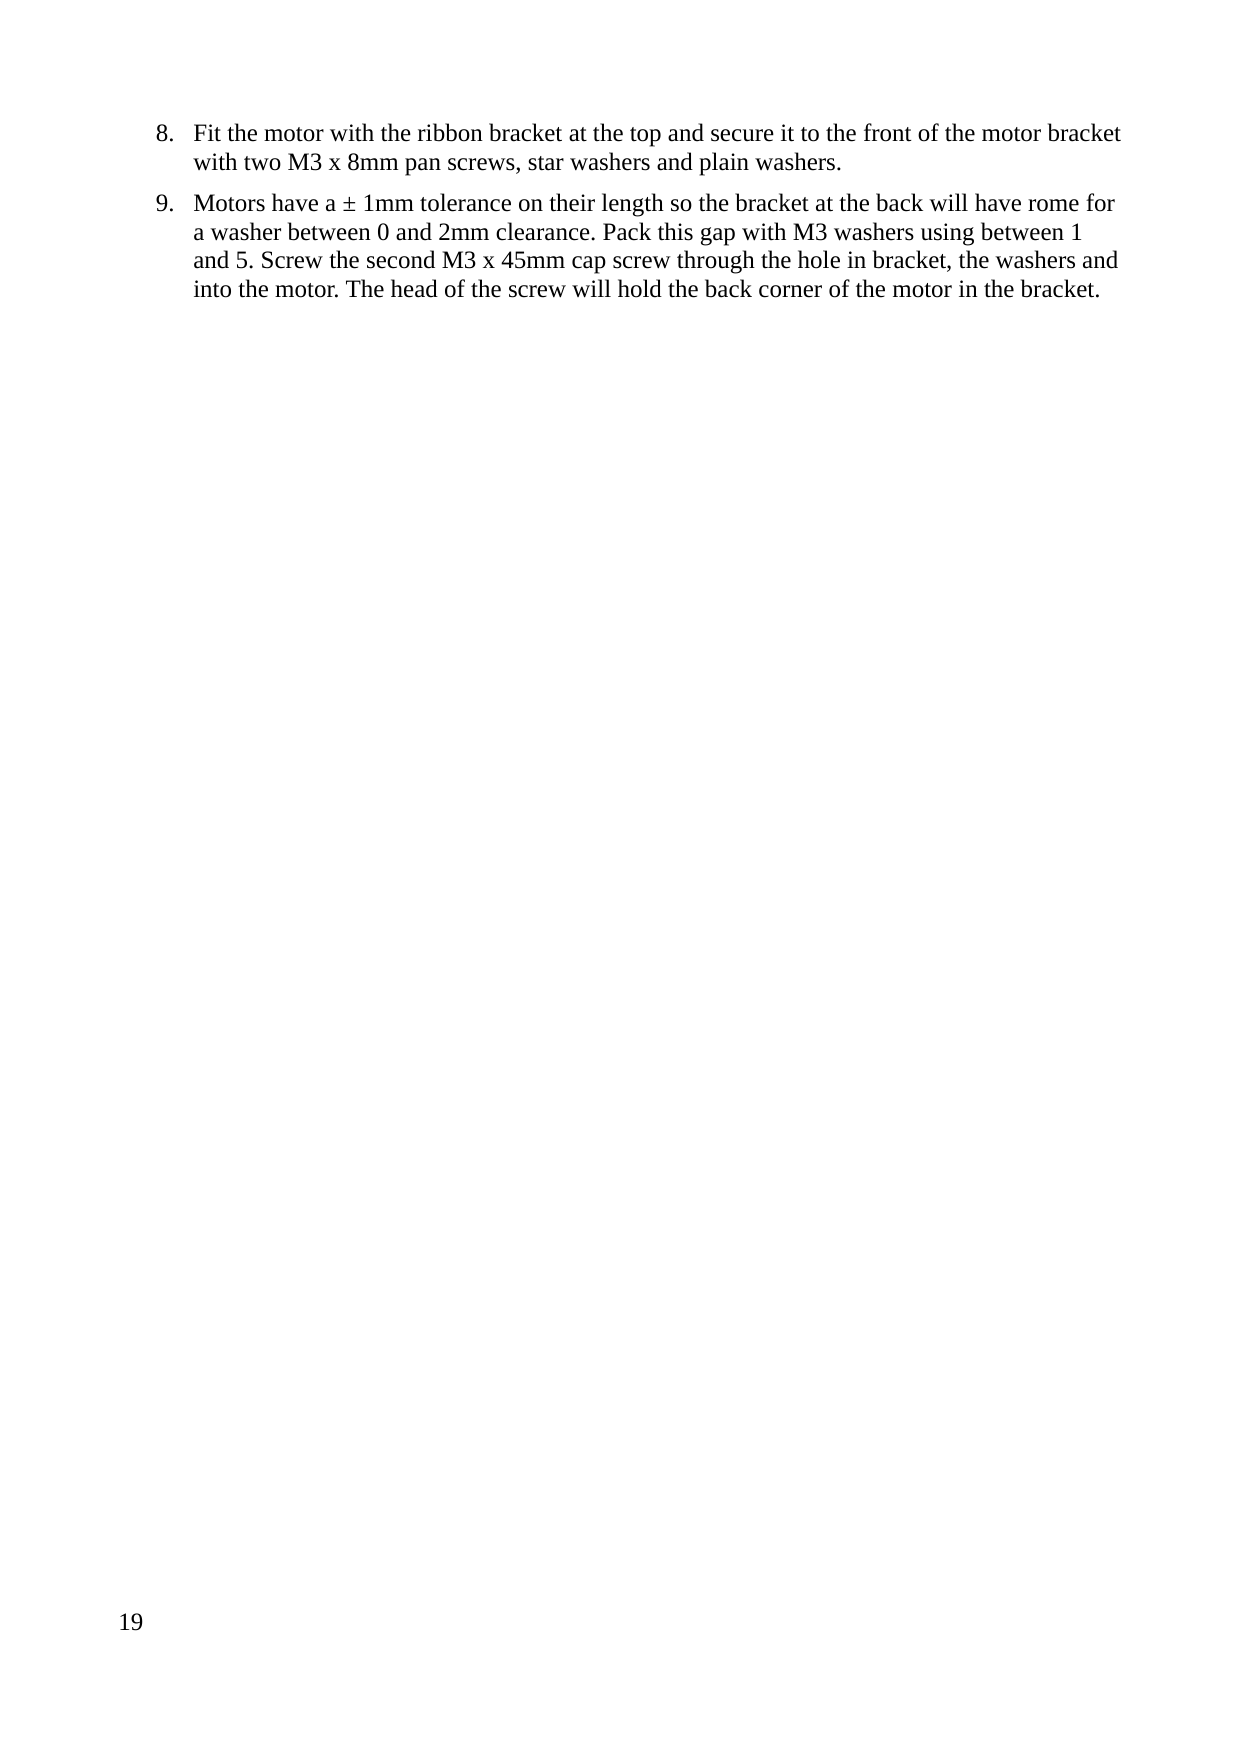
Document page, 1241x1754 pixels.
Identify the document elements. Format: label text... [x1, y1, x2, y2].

list Fit the motor with the ribbon bracket at the top and secure it to the front of the motor bracket with two M3 x 8mm pan screws, star washers and plain washers. [156, 118, 1122, 176]
list Motors have a ± 1mm tolerance on their length so the bracket at the back will have rome for a washer between 0 and 2mm clearance. Pack this gap with M3 washers using between 1 and 5. Screw the second M3 x 45mm cap screw through the hole in bracket, the washers and into the motor. The head of the screw will hold the back corner of the motor in the bracket. [156, 188, 1122, 303]
